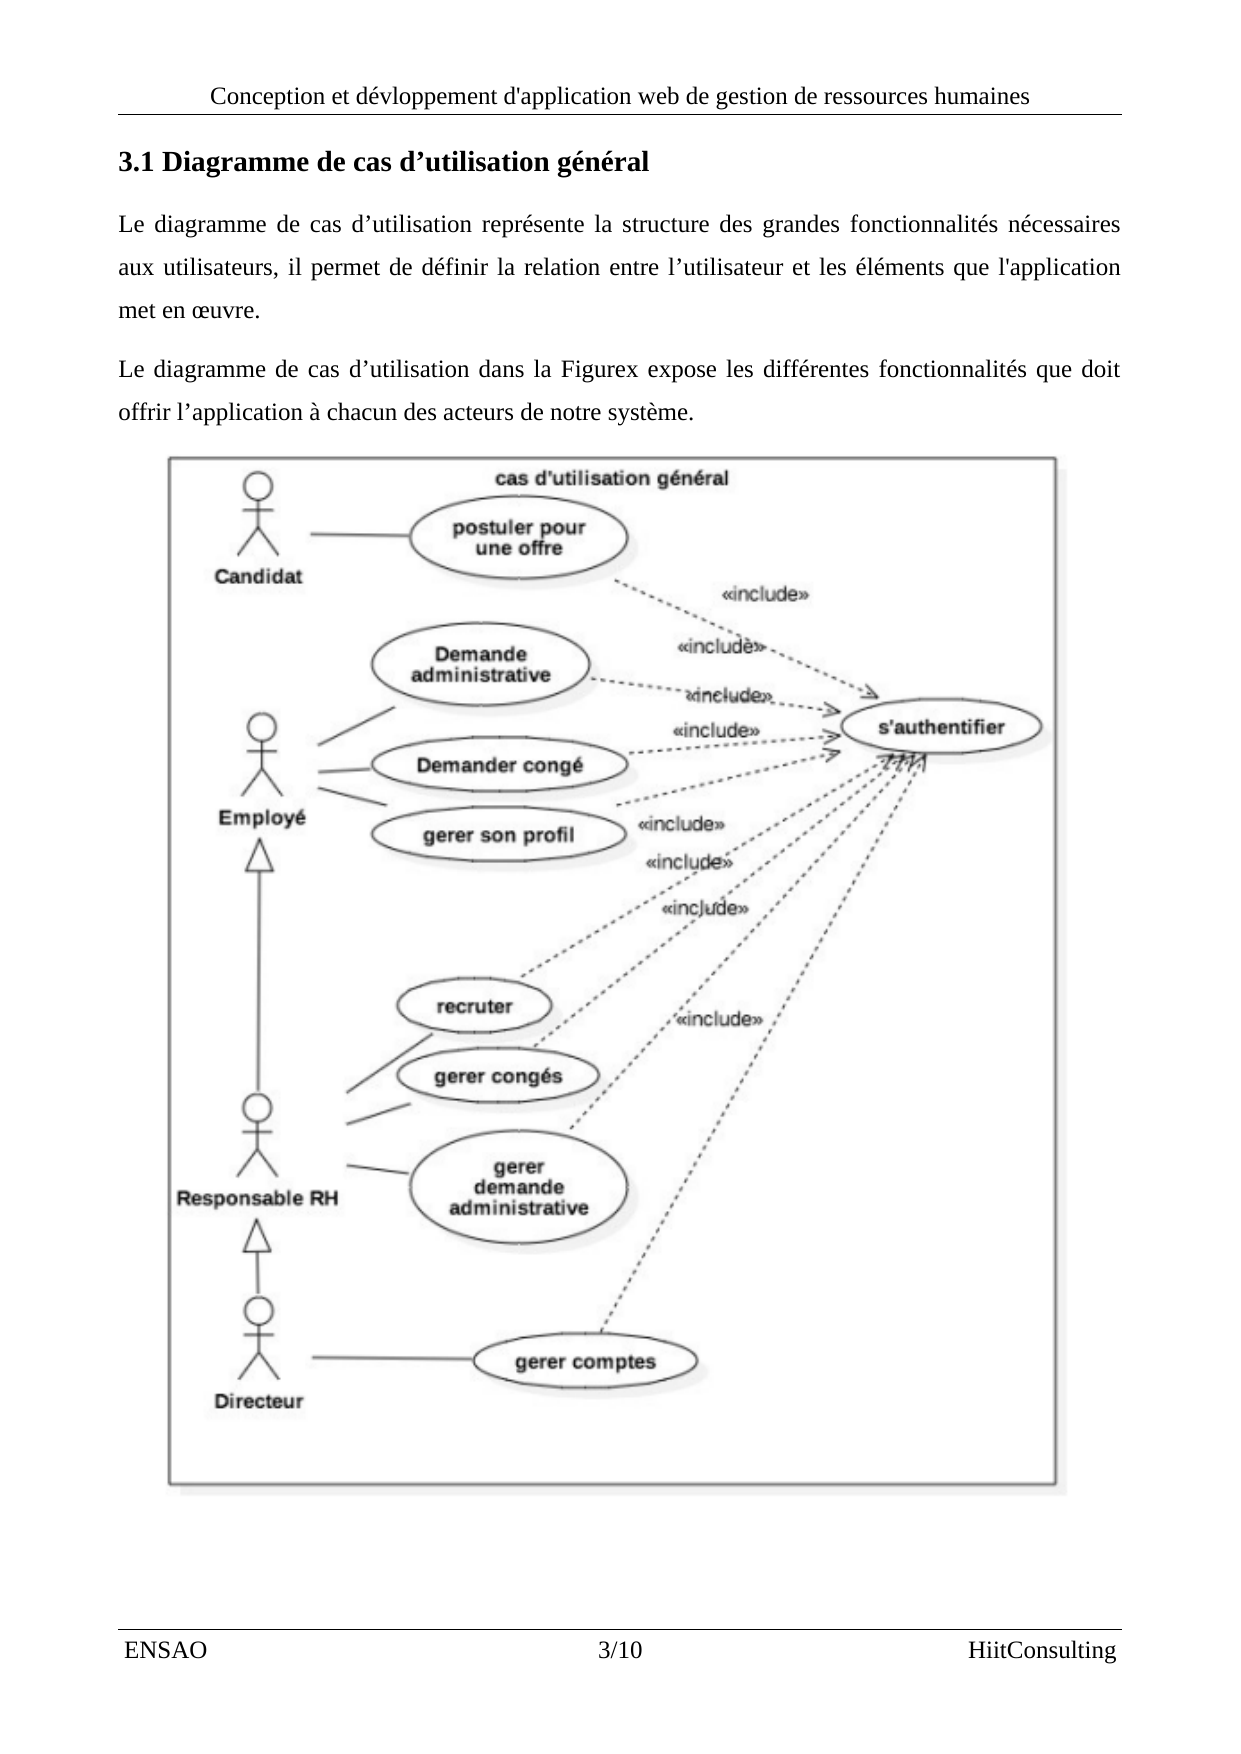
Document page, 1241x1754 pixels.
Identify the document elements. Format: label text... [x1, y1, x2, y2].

text Le diagramme de cas d’utilisation dans la Figurex expose les différentes fonctionnalités que doit offrir l’application à chacun des acteurs de notre système. [118, 354, 1122, 426]
text Le diagramme de cas d’utilisation représente la structure des grandes fonctionnalités nécessaires aux utilisateurs, il permet de définir la relation entre l’utilisateur et les éléments que l'application met en œuvre. [118, 209, 1122, 324]
picture [161, 448, 1079, 1507]
text 3.1 Diagramme de cas d’utilisation général [118, 144, 1122, 178]
